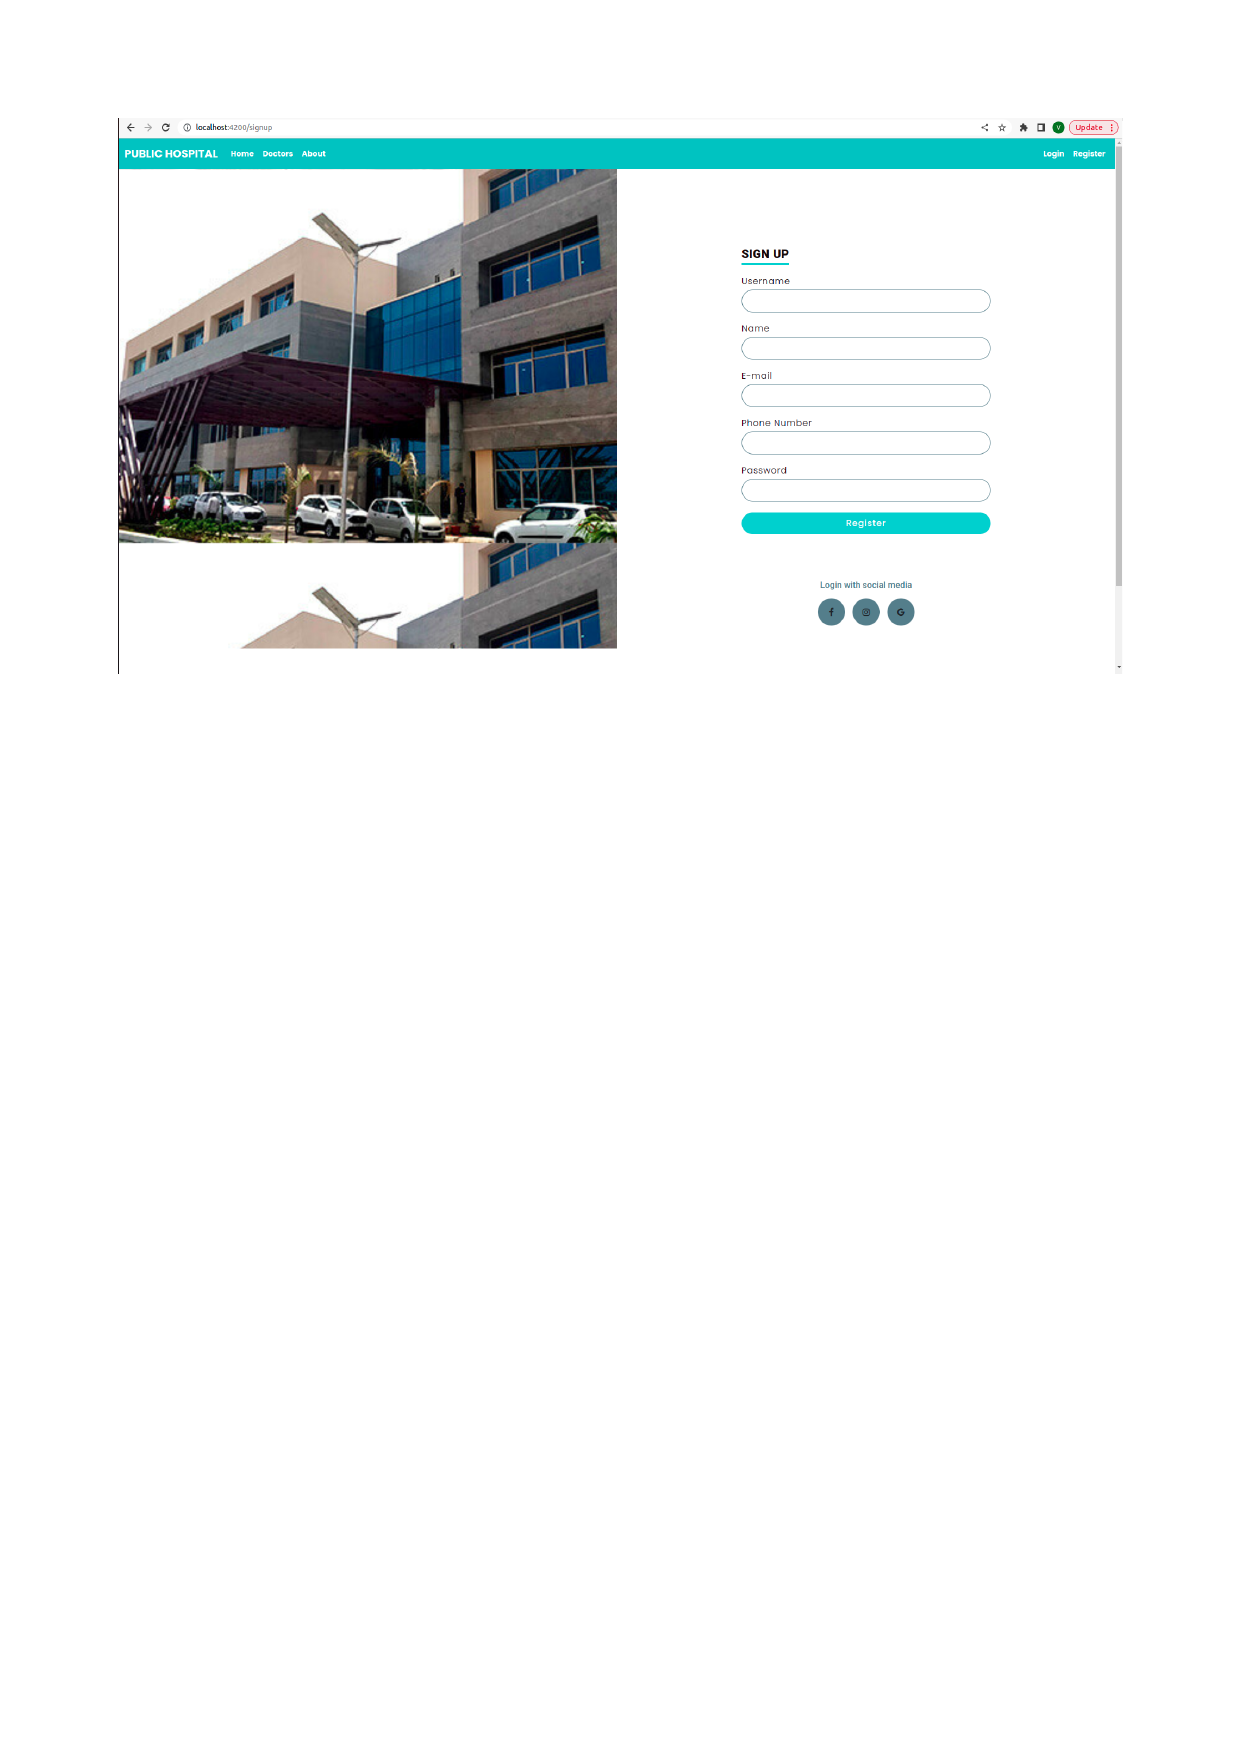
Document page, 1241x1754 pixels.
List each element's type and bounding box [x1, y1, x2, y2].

picture [118, 118, 1123, 674]
